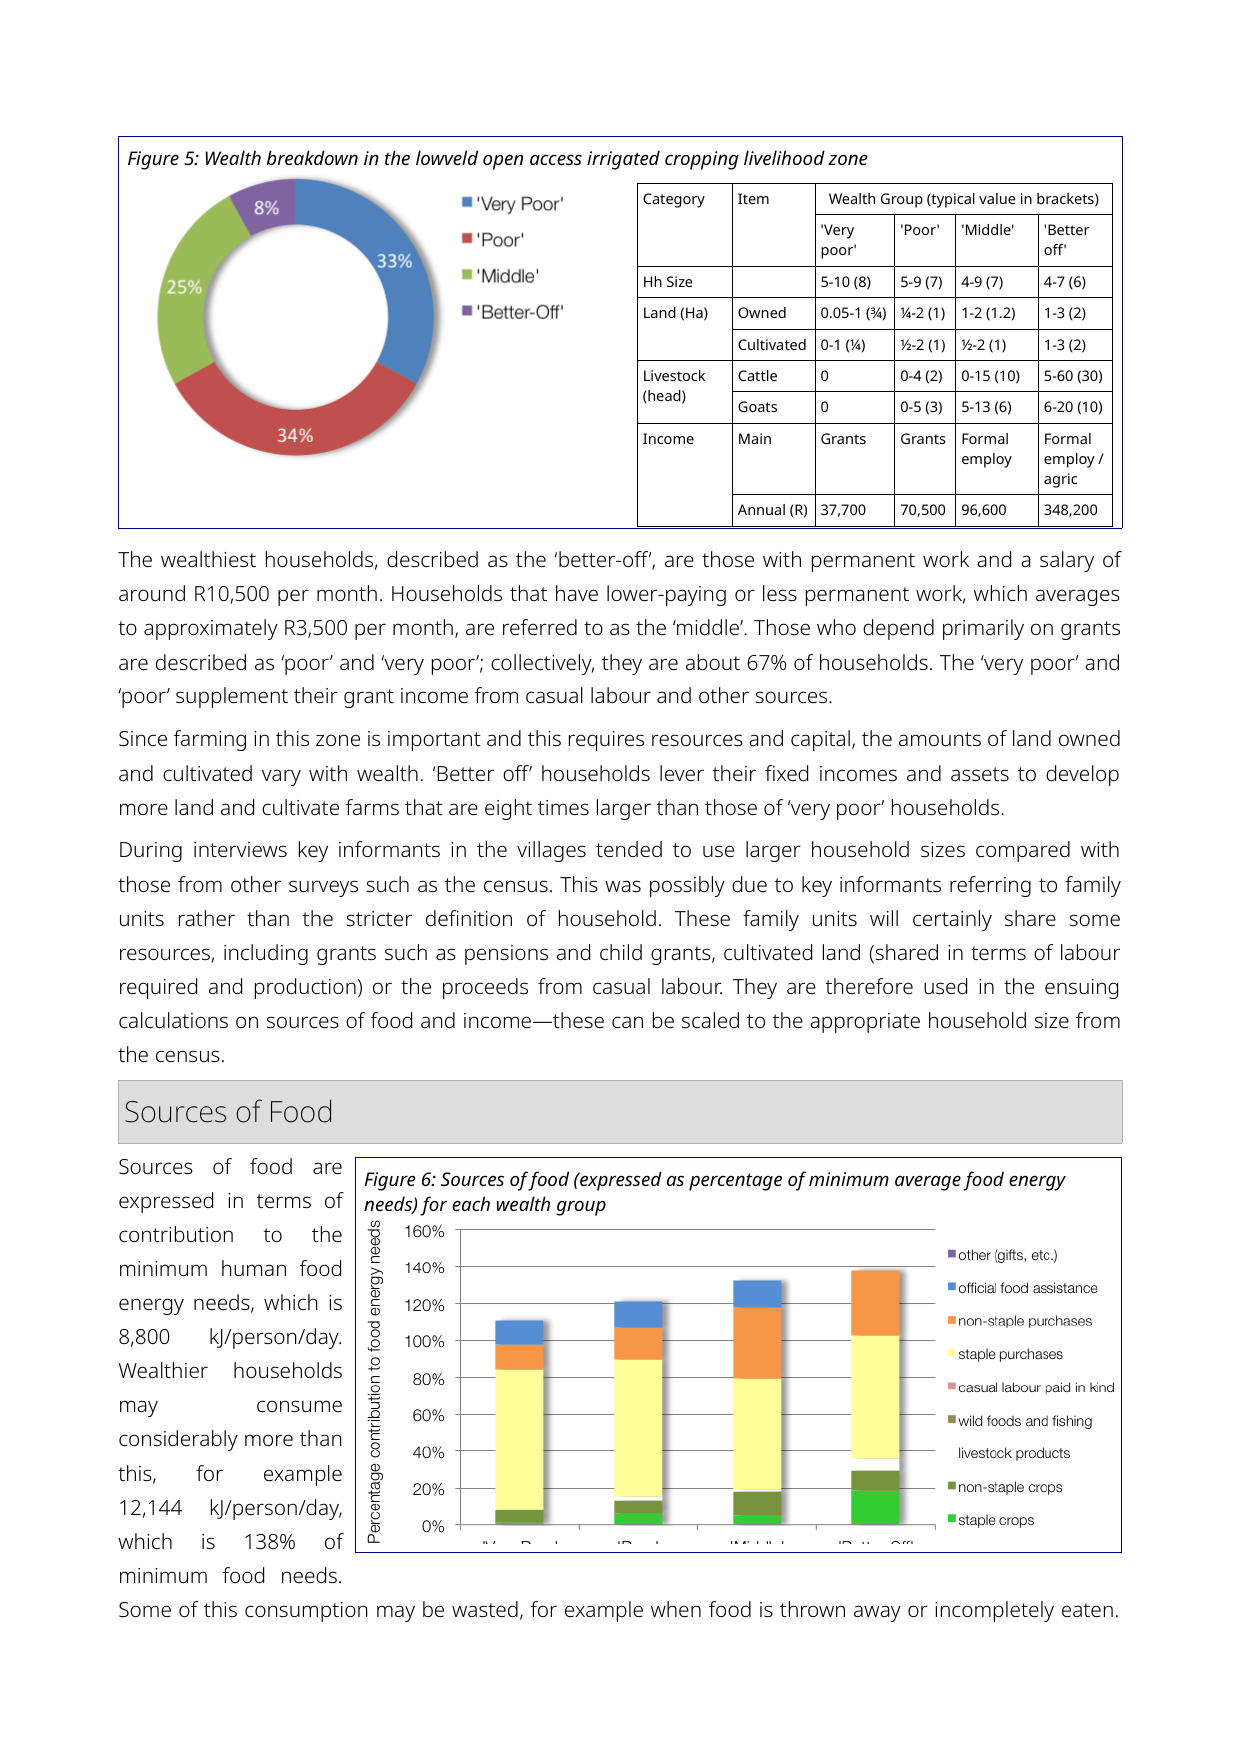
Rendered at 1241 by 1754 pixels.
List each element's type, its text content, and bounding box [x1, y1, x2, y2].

table_cell Cultivated [733, 330, 815, 360]
table_cell 'Middle' [956, 215, 1038, 266]
table_cell 70,500 [895, 495, 955, 526]
table_cell Formal employ [956, 424, 1038, 494]
table_cell 1-3 (2) [1039, 330, 1112, 360]
table_cell Owned [733, 298, 815, 328]
table_cell 1-3 (2) [1039, 298, 1112, 328]
table_cell Grants [816, 424, 894, 494]
table_header Wealth Group (typical value in brackets) [816, 184, 1112, 214]
table_cell ¼-2 (1) [895, 298, 955, 328]
table_cell Hh Size [638, 267, 732, 297]
text Since farming in this zone is important and this requires resources and capital, the amounts of land owned and cultivated vary with wealth. ‘Better off’ households lever their fixed incomes and assets to develop more land and cultivate farms that are eight times larger than those of ‘very poor’ households. [118, 724, 1122, 821]
table_cell Grants [895, 424, 955, 494]
table_cell Land (Ha) [638, 298, 732, 360]
text During interviews key informants in the villages tended to use larger household sizes compared with those from other surveys such as the census. This was possibly due to key informants referring to family units rather than the stricter definition of household. These family units will certainly share some resources, including grants such as pensions and child grants, cultivated land (shared in terms of labour required and production) or the proceeds from casual labour. They are therefore used in the ensuing calculations on sources of food and income—these can be scaled to the appropriate household size from the census. [118, 836, 1122, 1068]
table_cell 1-2 (1.2) [956, 298, 1038, 328]
table_cell 0-15 (10) [956, 361, 1038, 391]
table_cell 348,200 [1039, 495, 1112, 526]
text The wealthiest households, described as the ‘better-off’, are those with permanent work and a salary of around R10,500 per month. Households that have lower-paying or less permanent work, which averages to approximately R3,500 per month, are referred to as the ‘middle’. Those who depend primarily on grants are described as ‘poor’ and ‘very poor’; collectively, they are about 67% of households. The ‘very poor’ and ‘poor’ supplement their grant income from casual labour and other sources. [118, 529, 1122, 710]
table_cell 0-5 (3) [895, 392, 955, 423]
table_cell 0.05-1 (¾) [816, 298, 894, 328]
table_cell 5-9 (7) [895, 267, 955, 297]
table_cell Main [733, 424, 815, 494]
table_cell ½-2 (1) [895, 330, 955, 360]
table_cell 0 [816, 392, 894, 423]
table_cell Goats [733, 392, 815, 423]
table_cell 'Poor' [895, 215, 955, 266]
table_cell 0-1 (¼) [816, 330, 894, 360]
table_cell 0-4 (2) [895, 361, 955, 391]
table_cell 4-7 (6) [1039, 267, 1112, 297]
picture [127, 174, 602, 465]
table_cell 5-13 (6) [956, 392, 1038, 423]
table_cell 6-20 (10) [1039, 392, 1112, 423]
picture [363, 1217, 1117, 1544]
table_cell Annual (R) [733, 495, 815, 526]
text [118, 118, 1122, 136]
table_header Category [638, 184, 732, 266]
table_header Sources of Food [119, 1081, 1122, 1143]
table_cell 'Very poor' [816, 215, 894, 266]
table_cell 37,700 [816, 495, 894, 526]
table_cell 'Better off' [1039, 215, 1112, 266]
table_cell [733, 267, 815, 297]
table_cell ½-2 (1) [956, 330, 1038, 360]
text Sources of food are expressed in terms of contribution to the minimum human food energy needs, which is 8,800 kJ/person/day. Wealthier households may consume considerably more than this, for example 12,144 kJ/person/day, which is 138% of minimum food needs. Some of this consumption may be wasted, for example when food is thrown away or incompletely eaten. [118, 1152, 1122, 1623]
text Figure 5: Wealth breakdown in the lowveld open access irrigated cropping livelihood zone [127, 145, 1113, 170]
table_cell Cattle [733, 361, 815, 391]
table_cell 4-9 (7) [956, 267, 1038, 297]
table_cell 0 [816, 361, 894, 391]
table_cell Formal employ / agric [1039, 424, 1112, 494]
table_cell 5-60 (30) [1039, 361, 1112, 391]
table_cell 5-10 (8) [816, 267, 894, 297]
table_cell Livestock (head) [638, 361, 732, 423]
table_cell 96,600 [956, 495, 1038, 526]
table_cell Income [638, 424, 732, 526]
text Figure 6: Sources of food (expressed as percentage of minimum average food energy needs) for each wealth group [364, 1166, 1112, 1217]
text [119, 137, 1122, 528]
table_header Item [733, 184, 815, 266]
